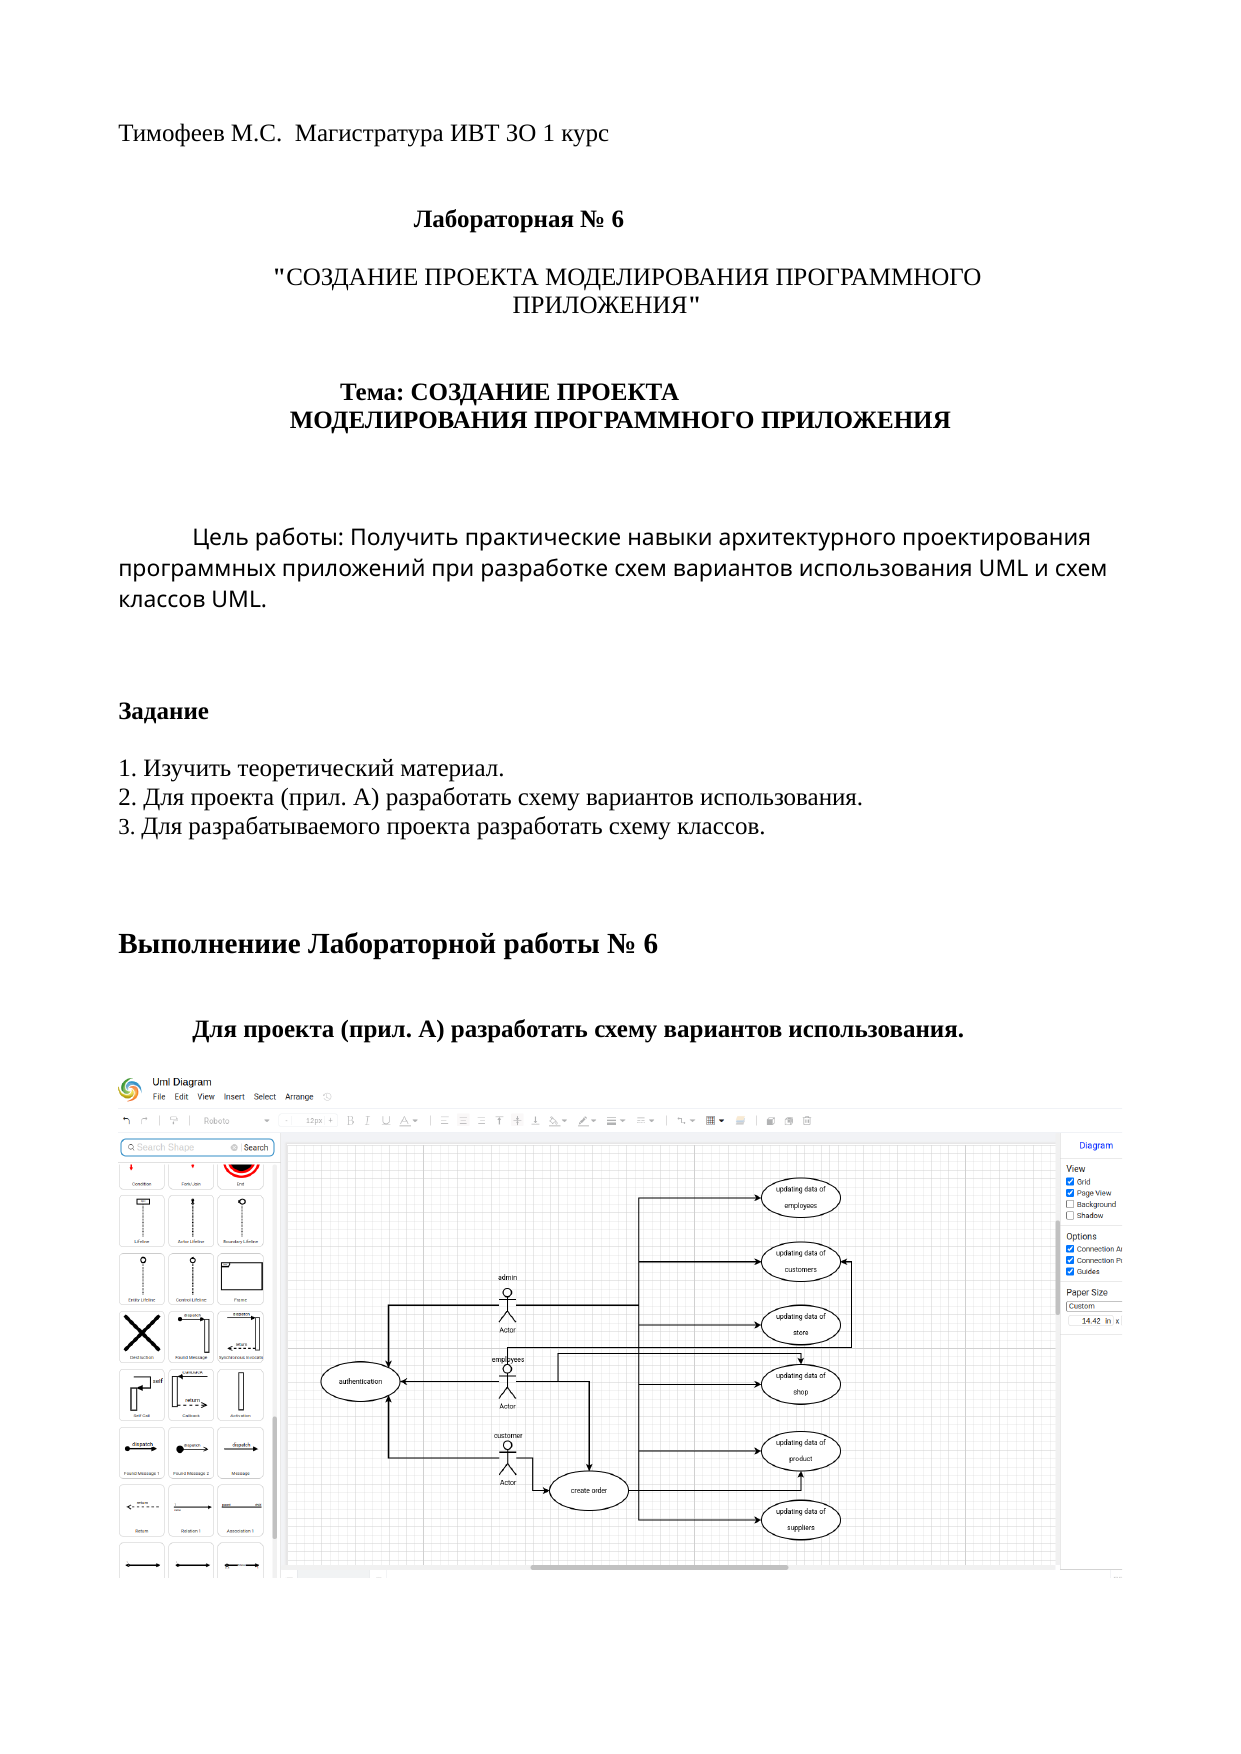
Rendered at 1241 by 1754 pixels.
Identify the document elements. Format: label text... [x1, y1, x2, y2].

text Цель работы: Получить практические навыки архитектурного проектирования программных приложений при разработке схем вариантов использования UML и схем классов UML. [118, 521, 1122, 614]
text Тимофеев М.С. Магистратура ИВТ ЗО 1 курс [118, 118, 1122, 147]
text 3. Для разрабатываемого проекта разработать схему классов. [118, 811, 1122, 839]
text Задание [118, 696, 1122, 724]
text Тема: СОЗДАНИЕ ПРОЕКТА [118, 377, 1122, 406]
text Для проекта (прил. А) разработать схему вариантов использования. [118, 1012, 1122, 1043]
text 2. Для проекта (прил. А) разработать схему вариантов использования. [118, 782, 1122, 811]
text 1. Изучить теоретический материал. [118, 753, 1122, 782]
text "СОЗДАНИЕ ПРОЕКТА МОДЕЛИРОВАНИЯ ПРОГРАММНОГО [118, 262, 1122, 291]
text МОДЕЛИРОВАНИЯ ПРОГРАММНОГО ПРИЛОЖЕНИЯ [118, 406, 1122, 434]
text Выполнениие Лабораторной работы № 6 [118, 926, 1122, 959]
text ПРИЛОЖЕНИЯ" [118, 291, 1122, 319]
text Лабораторная № 6 [118, 204, 1122, 233]
picture [118, 1072, 1123, 1578]
